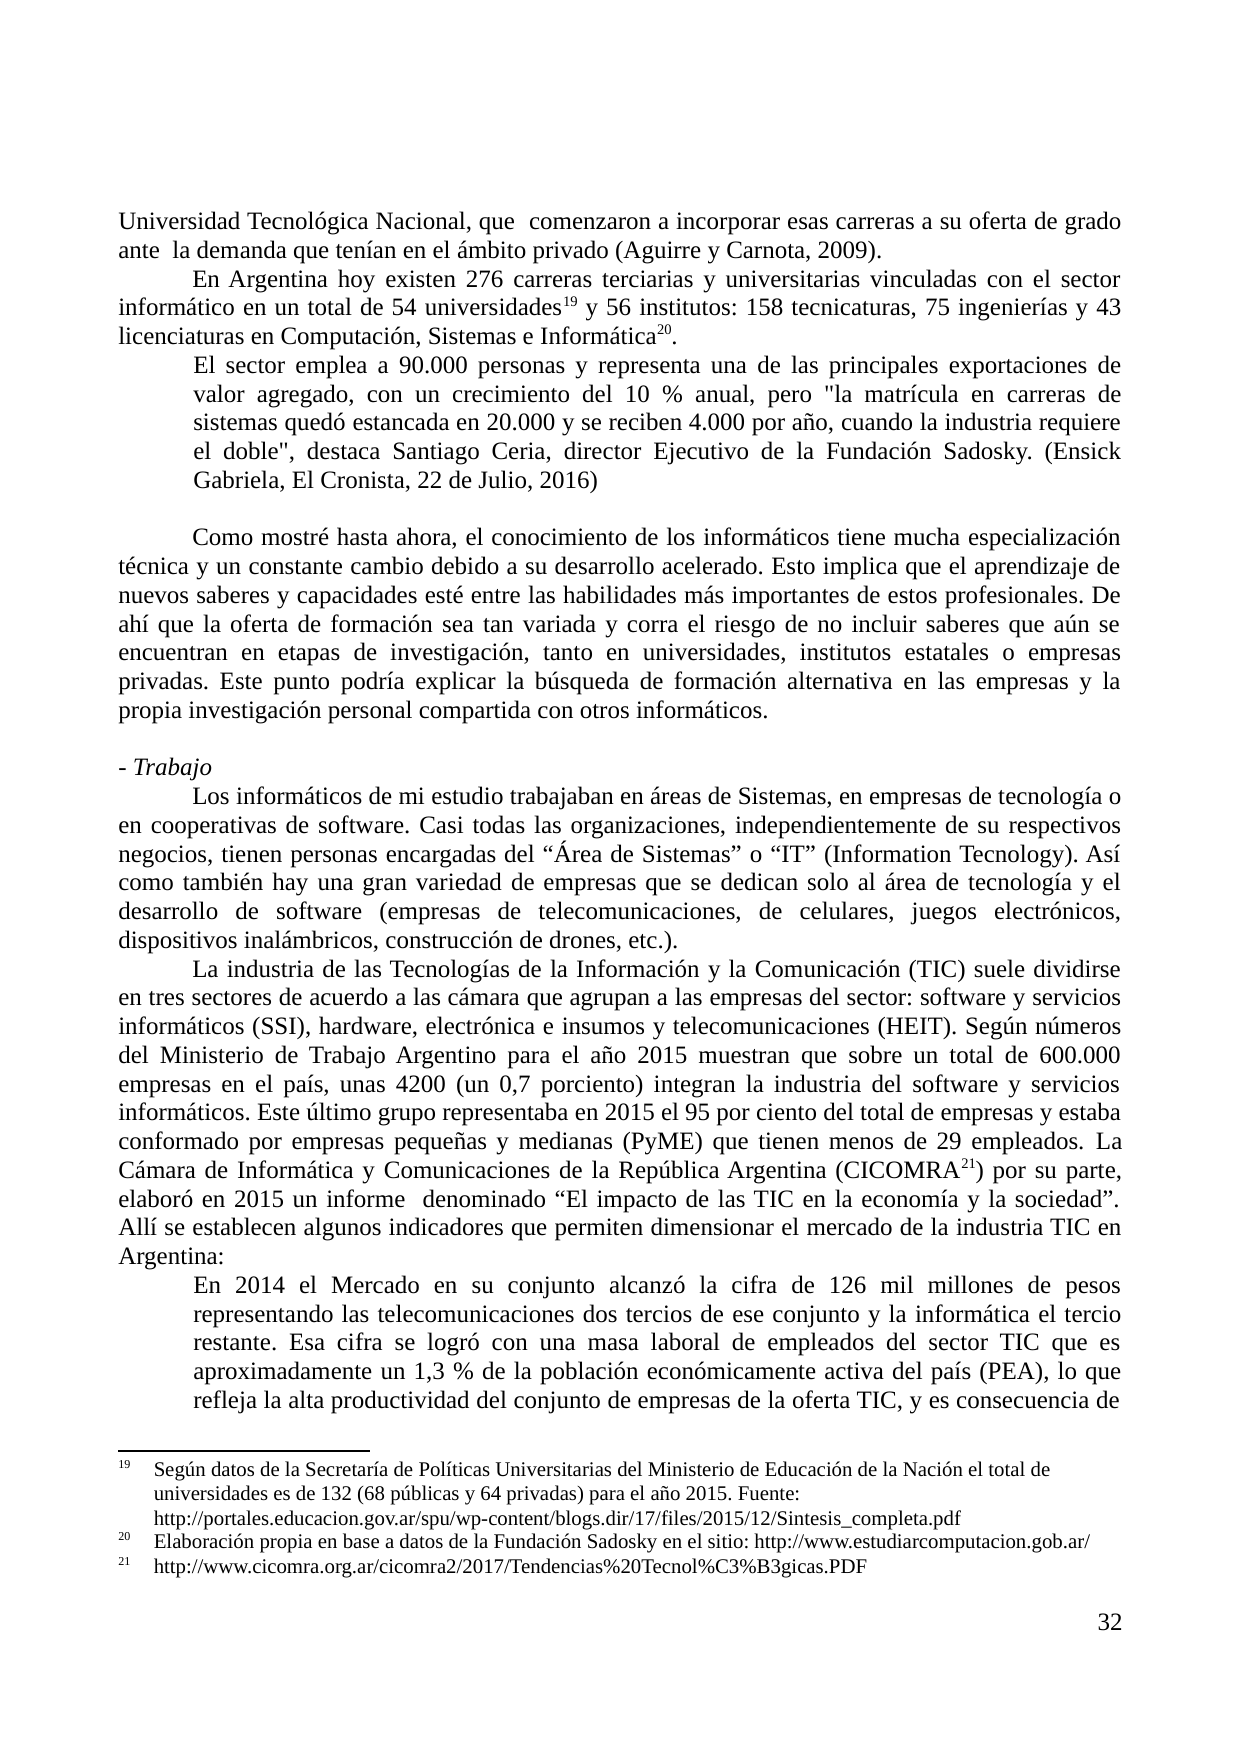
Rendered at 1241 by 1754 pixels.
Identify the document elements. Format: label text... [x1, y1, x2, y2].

text Universidad Tecnológica Nacional, que comenzaron a incorporar esas carreras a su oferta de grado ante la demanda que tenían en el ámbito privado (Aguirre y Carnota, 2009). [118, 206, 1122, 264]
text El sector emplea a 90.000 personas y representa una de las principales exportaciones de valor agregado, con un crecimiento del 10 % anual, pero "la matrícula en carreras de sistemas quedó estancada en 20.000 y se reciben 4.000 por año, cuando la industria requiere el doble", destaca Santiago Ceria, director Ejecutivo de la Fundación Sadosky. (Ensick Gabriela, El Cronista, 22 de Julio, 2016) [193, 350, 1122, 494]
text Los informáticos de mi estudio trabajaban en áreas de Sistemas, en empresas de tecnología o en cooperativas de software. Casi todas las organizaciones, independientemente de su respectivos negocios, tienen personas encargadas del “Área de Sistemas” o “IT” (Information Tecnology). Así como también hay una gran variedad de empresas que se dedican solo al área de tecnología y el desarrollo de software (empresas de telecomunicaciones, de celulares, juegos electrónicos, dispositivos inalámbricos, construcción de drones, etc.). [118, 781, 1122, 954]
text La industria de las Tecnologías de la Información y la Comunicación (TIC) suele dividirse en tres sectores de acuerdo a las cámara que agrupan a las empresas del sector: software y servicios informáticos (SSI), hardware, electrónica e insumos y telecomunicaciones (HEIT). Según números del Ministerio de Trabajo Argentino para el año 2015 muestran que sobre un total de 600.000 empresas en el país, unas 4200 (un 0,7 porciento) integran la industria del software y servicios informáticos. Este último grupo representaba en 2015 el 95 por ciento del total de empresas y estaba conformado por empresas pequeñas y medianas (PyME) que tienen menos de 29 empleados. La Cámara de Informática y Comunicaciones de la República Argentina (CICOMRA) por su parte, elaboró en 2015 un informe denominado “El impacto de las TIC en la economía y la sociedad”. Allí se establecen algunos indicadores que permiten dimensionar el mercado de la industria TIC en Argentina: [118, 954, 1122, 1270]
text En Argentina hoy existen 276 carreras terciarias y universitarias vinculadas con el sector informático en un total de 54 universidades y 56 institutos: 158 tecnicaturas, 75 ingenierías y 43 licenciaturas en Computación, Sistemas e Informática. [118, 264, 1122, 350]
text En 2014 el Mercado en su conjunto alcanzó la cifra de 126 mil millones de pesos representando las telecomunicaciones dos tercios de ese conjunto y la informática el tercio restante. Esa cifra se logró con una masa laboral de empleados del sector TIC que es aproximadamente un 1,3 % de la población económicamente activa del país (PEA), lo que refleja la alta productividad del conjunto de empresas de la oferta TIC, y es consecuencia de [193, 1270, 1122, 1414]
text http://www.cicomra.org.ar/cicomra2/2017/Tendencias%20Tecnol%C3%B3gicas.PDF [118, 1553, 1122, 1578]
text Elaboración propia en base a datos de la Fundación Sadosky en el sitio: http://www.estudiarcomputacion.gob.ar/ [118, 1529, 1122, 1553]
text Según datos de la Secretaría de Políticas Universitarias del Ministerio de Educación de la Nación el total de universidades es de 132 (68 públicas y 64 privadas) para el año 2015. Fuente: http://portales.educacion.gov.ar/spu/wp-content/blogs.dir/17/files/2015/12/Sintesis_completa.pdf [118, 1457, 1122, 1529]
subtitle - Trabajo [118, 752, 1122, 781]
text Como mostré hasta ahora, el conocimiento de los informáticos tiene mucha especialización técnica y un constante cambio debido a su desarrollo acelerado. Esto implica que el aprendizaje de nuevos saberes y capacidades esté entre las habilidades más importantes de estos profesionales. De ahí que la oferta de formación sea tan variada y corra el riesgo de no incluir saberes que aún se encuentran en etapas de investigación, tanto en universidades, institutos estatales o empresas privadas. Este punto podría explicar la búsqueda de formación alternativa en las empresas y la propia investigación personal compartida con otros informáticos. [118, 522, 1122, 724]
